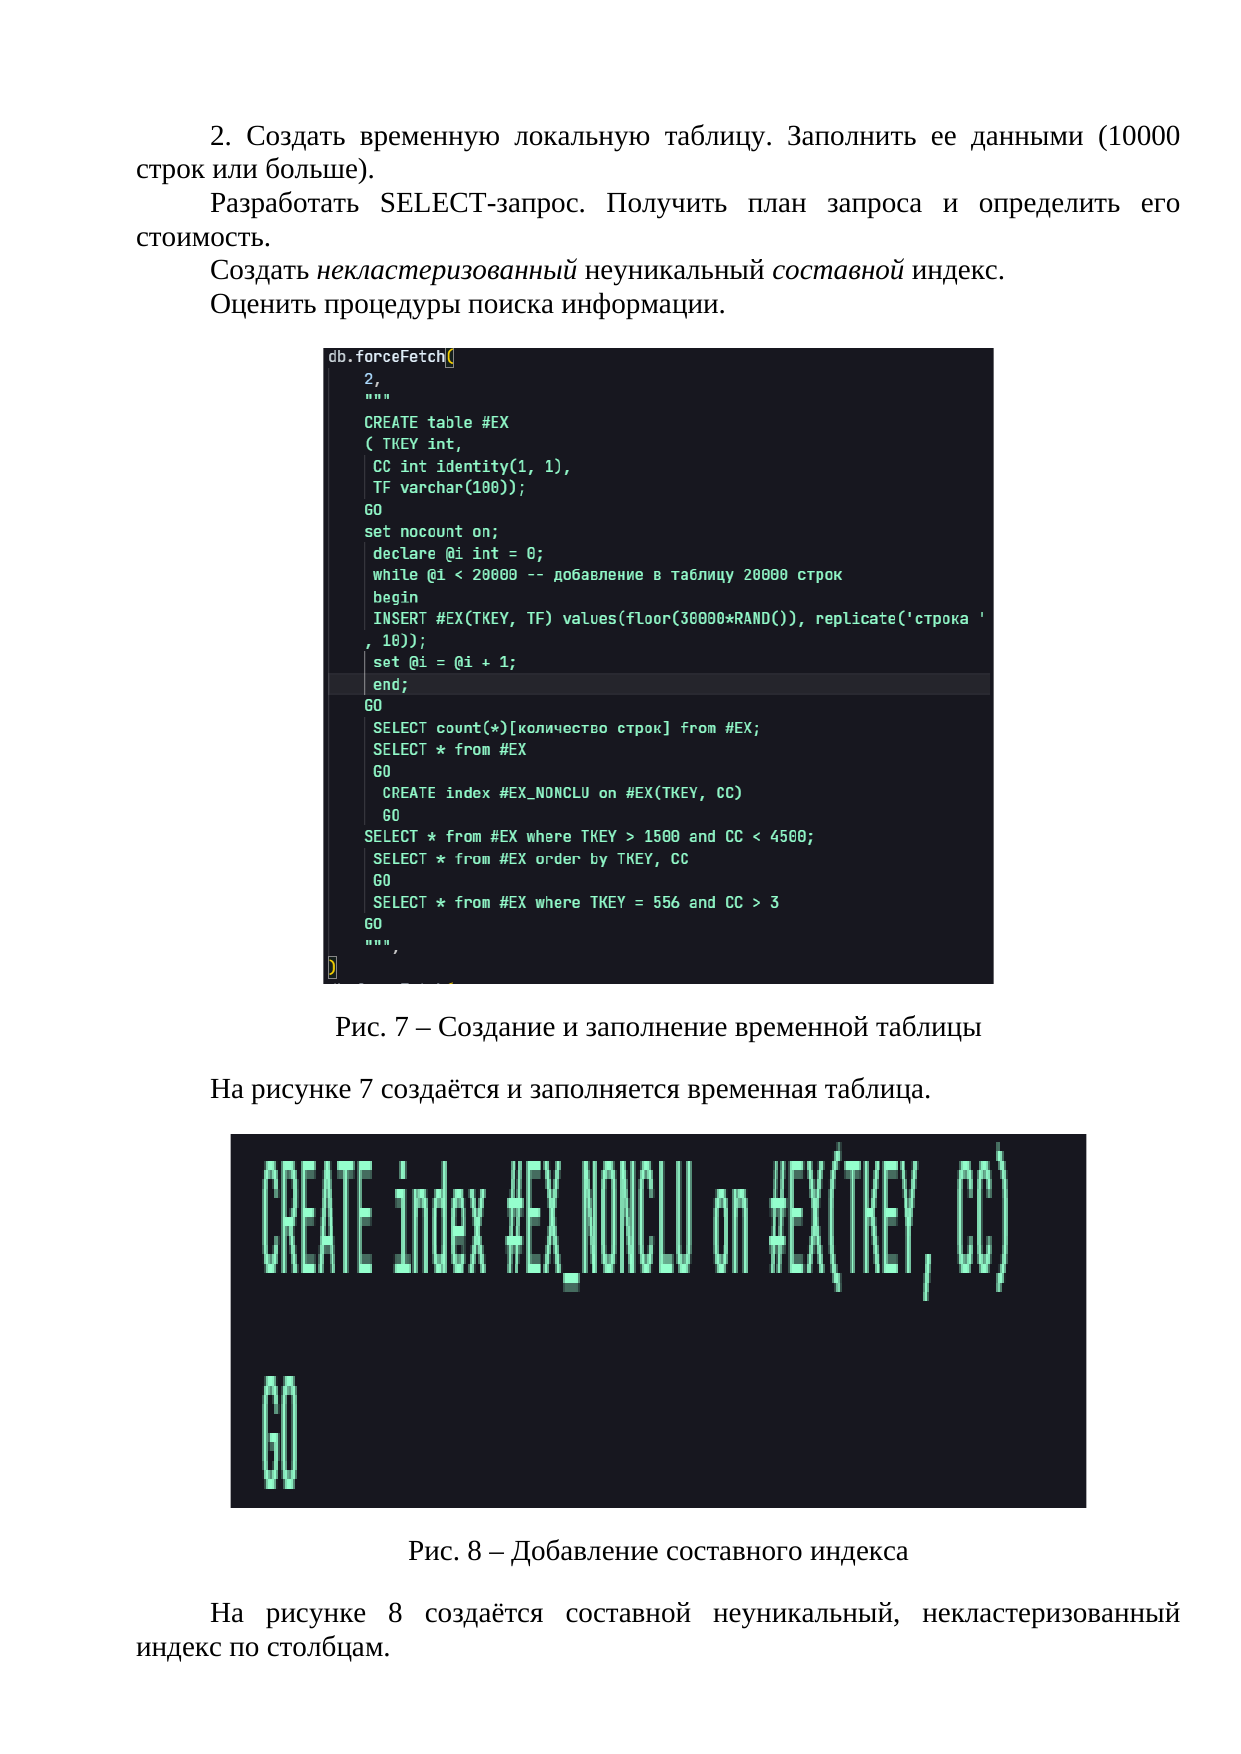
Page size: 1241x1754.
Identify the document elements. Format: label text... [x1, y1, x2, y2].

text Рис. 7 – Создание и заполнение временной таблицы [136, 1009, 1181, 1042]
text Оценить процедуры поиска информации. [136, 286, 1181, 319]
picture [323, 348, 994, 984]
text 2. Создать временную локальную таблицу. Заполнить ее данными (10000 строк или больше). [136, 118, 1181, 185]
text На рисунке 7 создаётся и заполняется временная таблица. [136, 1071, 1181, 1105]
text На рисунке 8 создаётся составной неуникальный, некластеризованный индекс по столбцам. [136, 1596, 1181, 1663]
text Разработать SELECT-запрос. Получить план запроса и определить его стоимость. [136, 185, 1181, 252]
text Рис. 8 – Добавление составного индекса [136, 1533, 1181, 1566]
picture [230, 1134, 1087, 1508]
text Создать некластеризованный неуникальный составной индекс. [136, 252, 1181, 286]
